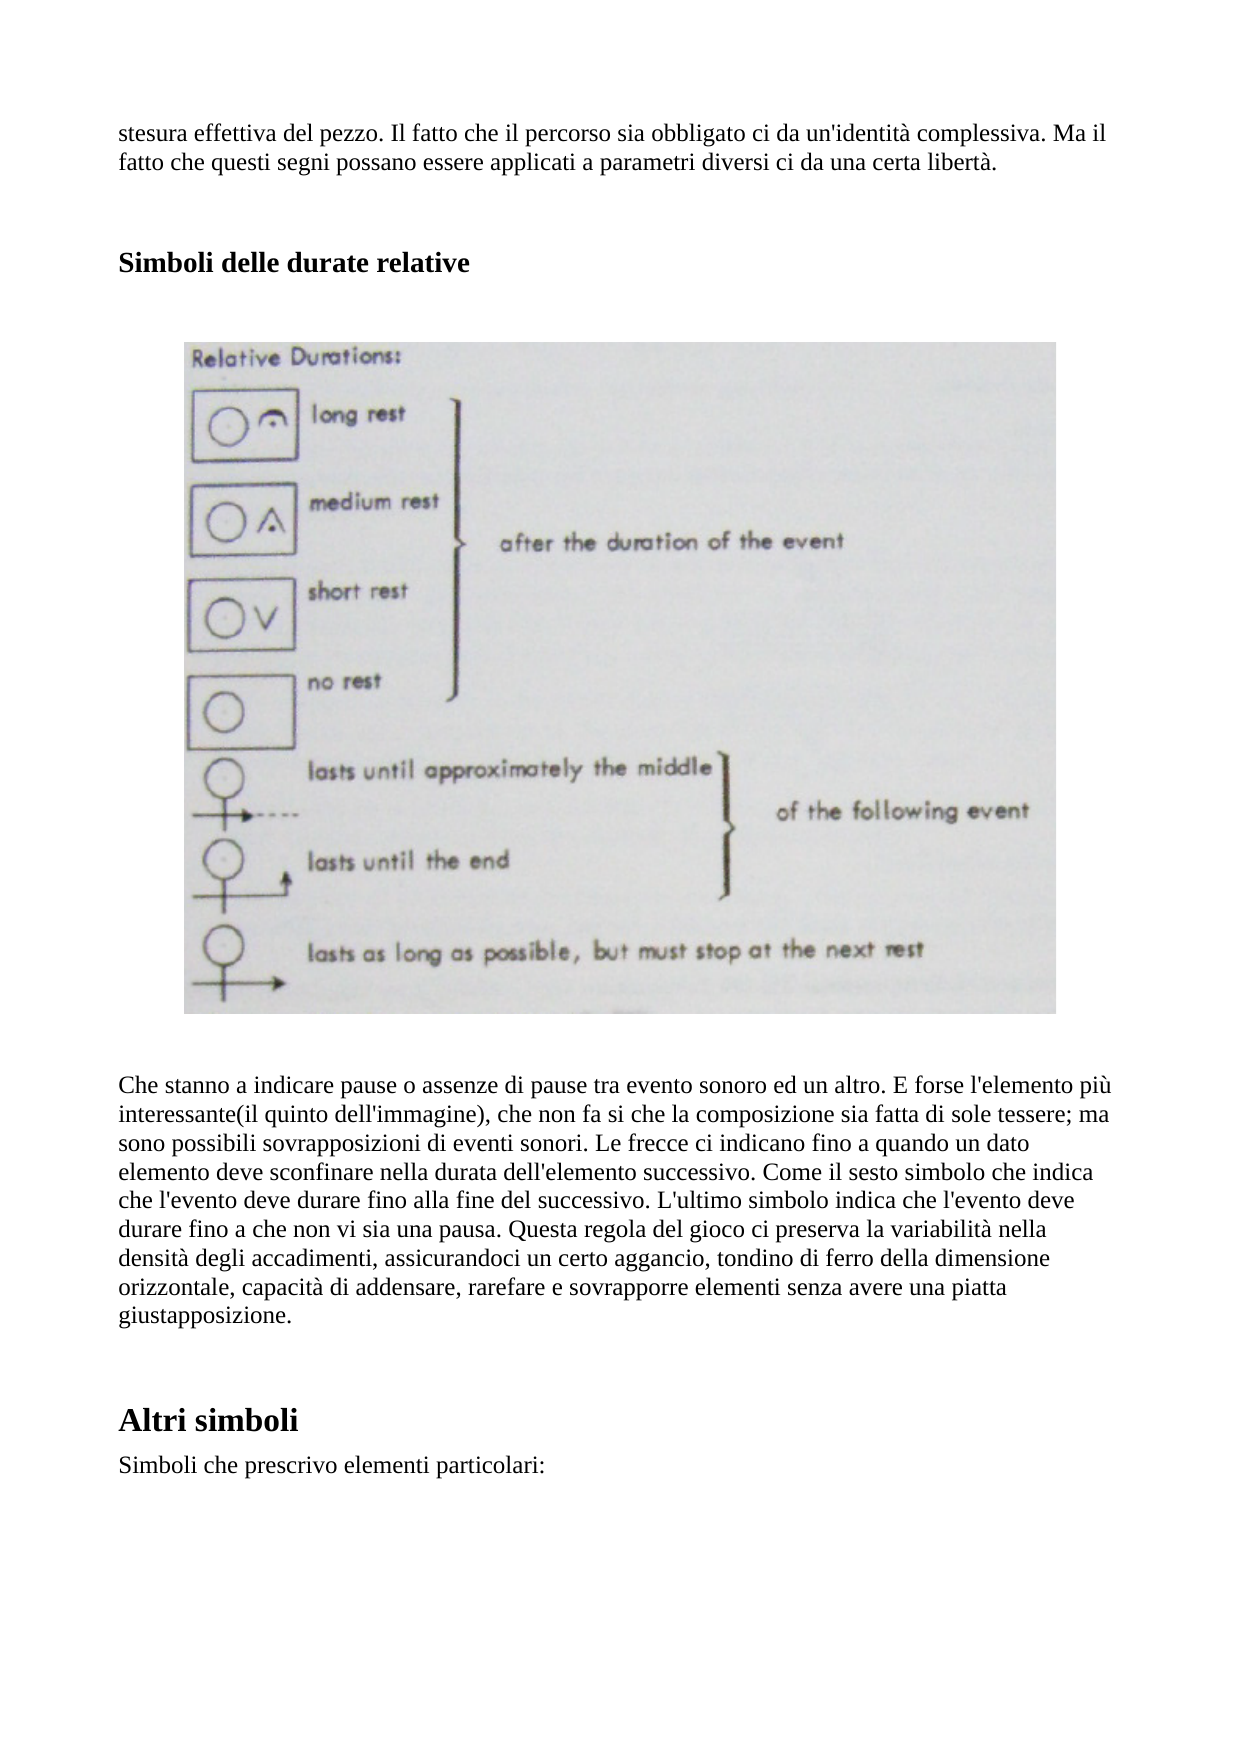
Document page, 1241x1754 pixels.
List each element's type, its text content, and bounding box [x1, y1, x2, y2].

text Simboli che prescrivo elementi particolari: [118, 1451, 1122, 1479]
picture [184, 342, 1057, 1014]
text stesura effettiva del pezzo. Il fatto che il percorso sia obbligato ci da un'identità complessiva. Ma il fatto che questi segni possano essere applicati a parametri diversi ci da una certa libertà. [118, 118, 1122, 176]
subtitle Simboli delle durate relative [118, 246, 1122, 279]
subtitle Altri simboli [118, 1400, 1122, 1438]
text Che stanno a indicare pause o assenze di pause tra evento sonoro ed un altro. E forse l'elemento più interessante(il quinto dell'immagine), che non fa si che la composizione sia fatta di sole tessere; ma sono possibili sovrapposizioni di eventi sonori. Le frecce ci indicano fino a quando un dato elemento deve sconfinare nella durata dell'elemento successivo. Come il sesto simbolo che indica che l'evento deve durare fino alla fine del successivo. L'ultimo simbolo indica che l'evento deve durare fino a che non vi sia una pausa. Questa regola del gioco ci preserva la variabilità nella densità degli accadimenti, assicurandoci un certo aggancio, tondino di ferro della dimensione orizzontale, capacità di addensare, rarefare e sovrapporre elementi senza avere una piatta giustapposizione. [118, 1071, 1122, 1329]
